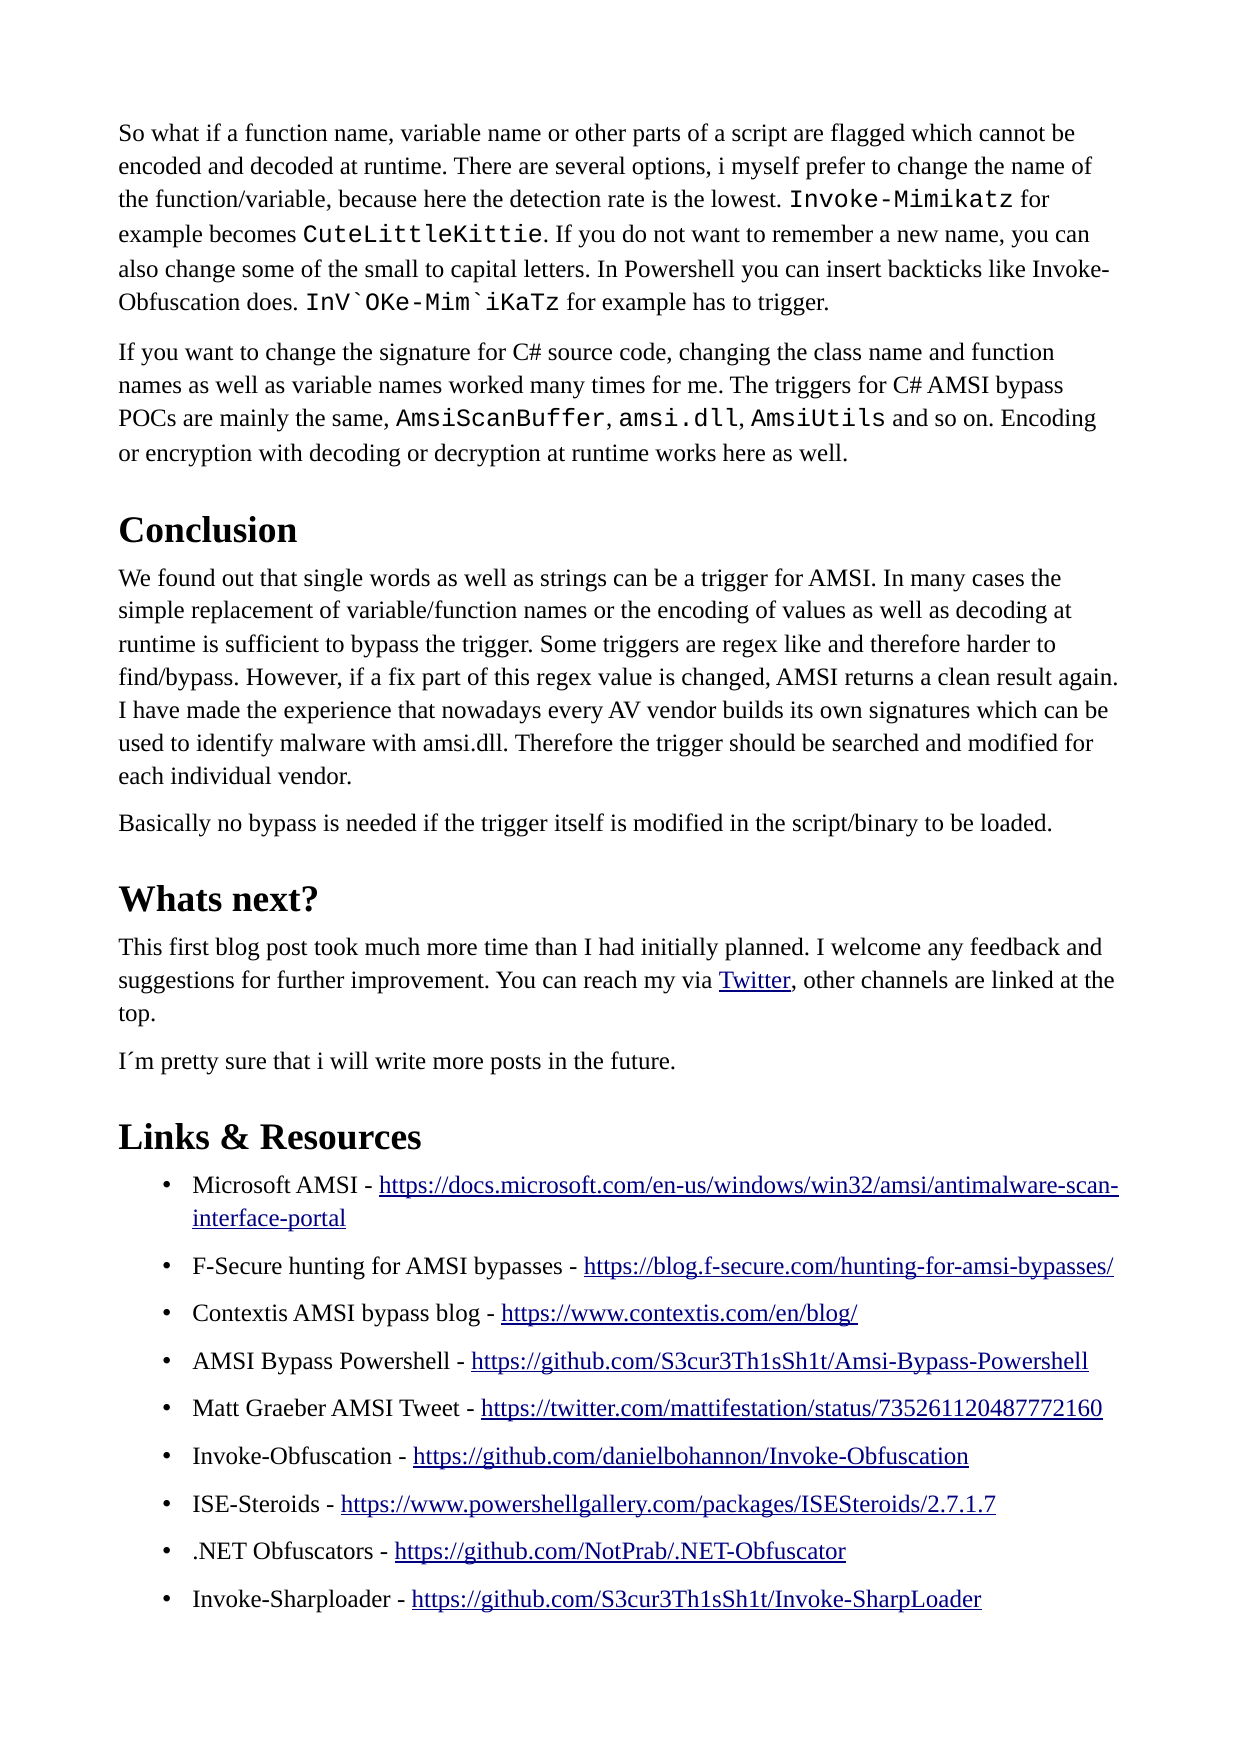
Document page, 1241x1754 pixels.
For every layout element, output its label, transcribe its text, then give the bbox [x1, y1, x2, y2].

subtitle Links & Resources [118, 1114, 1122, 1158]
list Invoke-Sharploader - https://github.com/S3cur3Th1sSh1t/Invoke-SharpLoader [162, 1584, 1122, 1613]
text So what if a function name, variable name or other parts of a script are flagged which cannot be encoded and decoded at runtime. There are several options, i myself prefer to change the name of the function/variable, because here the detection rate is the lowest. Invoke-Mimikatz for example becomes CuteLittleKittie. If you do not want to remember a new name, you can also change some of the small to capital letters. In Powershell you can insert backticks like Invoke-Obfuscation does. InV`OKe-Mim`iKaTz for example has to trigger. [118, 118, 1122, 318]
list Contextis AMSI bypass blog - https://www.contextis.com/en/blog/ [162, 1298, 1122, 1327]
list .NET Obfuscators - https://github.com/NotPrab/.NET-Obfuscator [162, 1536, 1122, 1565]
text This first blog post took much more time than I had initially planned. I welcome any feedback and suggestions for further improvement. You can reach my via Twitter, other channels are linked at the top. [118, 932, 1122, 1027]
text We found out that single words as well as strings can be a trigger for AMSI. In many cases the simple replacement of variable/function names or the encoding of values as well as decoding at runtime is sufficient to bypass the trigger. Some triggers are regex like and therefore harder to find/bypass. However, if a fix part of this regex value is changed, AMSI returns a clean result again. I have made the experience that nowadays every AV vendor builds its own signatures which can be used to identify malware with amsi.dll. Therefore the trigger should be searched and modified for each individual vendor. [118, 563, 1122, 789]
list ISE-Steroids - https://www.powershellgallery.com/packages/ISESteroids/2.7.1.7 [162, 1489, 1122, 1517]
list Matt Graeber AMSI Tweet - https://twitter.com/mattifestation/status/735261120487772160 [162, 1393, 1122, 1422]
subtitle Whats next? [118, 877, 1122, 920]
list Invoke-Obfuscation - https://github.com/danielbohannon/Invoke-Obfuscation [162, 1441, 1122, 1470]
list AMSI Bypass Powershell - https://github.com/S3cur3Th1sSh1t/Amsi-Bypass-Powershell [162, 1346, 1122, 1375]
text Basically no bypass is needed if the trigger itself is modified in the script/binary to be loaded. [118, 808, 1122, 837]
subtitle Conclusion [118, 507, 1122, 550]
list Microsoft AMSI - https://docs.microsoft.com/en-us/windows/win32/amsi/antimalware-scan-interface-portal [162, 1170, 1122, 1232]
list F-Secure hunting for AMSI bypasses - https://blog.f-secure.com/hunting-for-amsi-bypasses/ [162, 1251, 1122, 1279]
text If you want to change the signature for C# source code, changing the class name and function names as well as variable names worked many times for me. The triggers for C# AMSI bypass POCs are mainly the same, AmsiScanBuffer, amsi.dll, AmsiUtils and so on. Encoding or encryption with decoding or decryption at runtime works here as well. [118, 337, 1122, 467]
text I´m pretty sure that i will write more posts in the future. [118, 1046, 1122, 1075]
